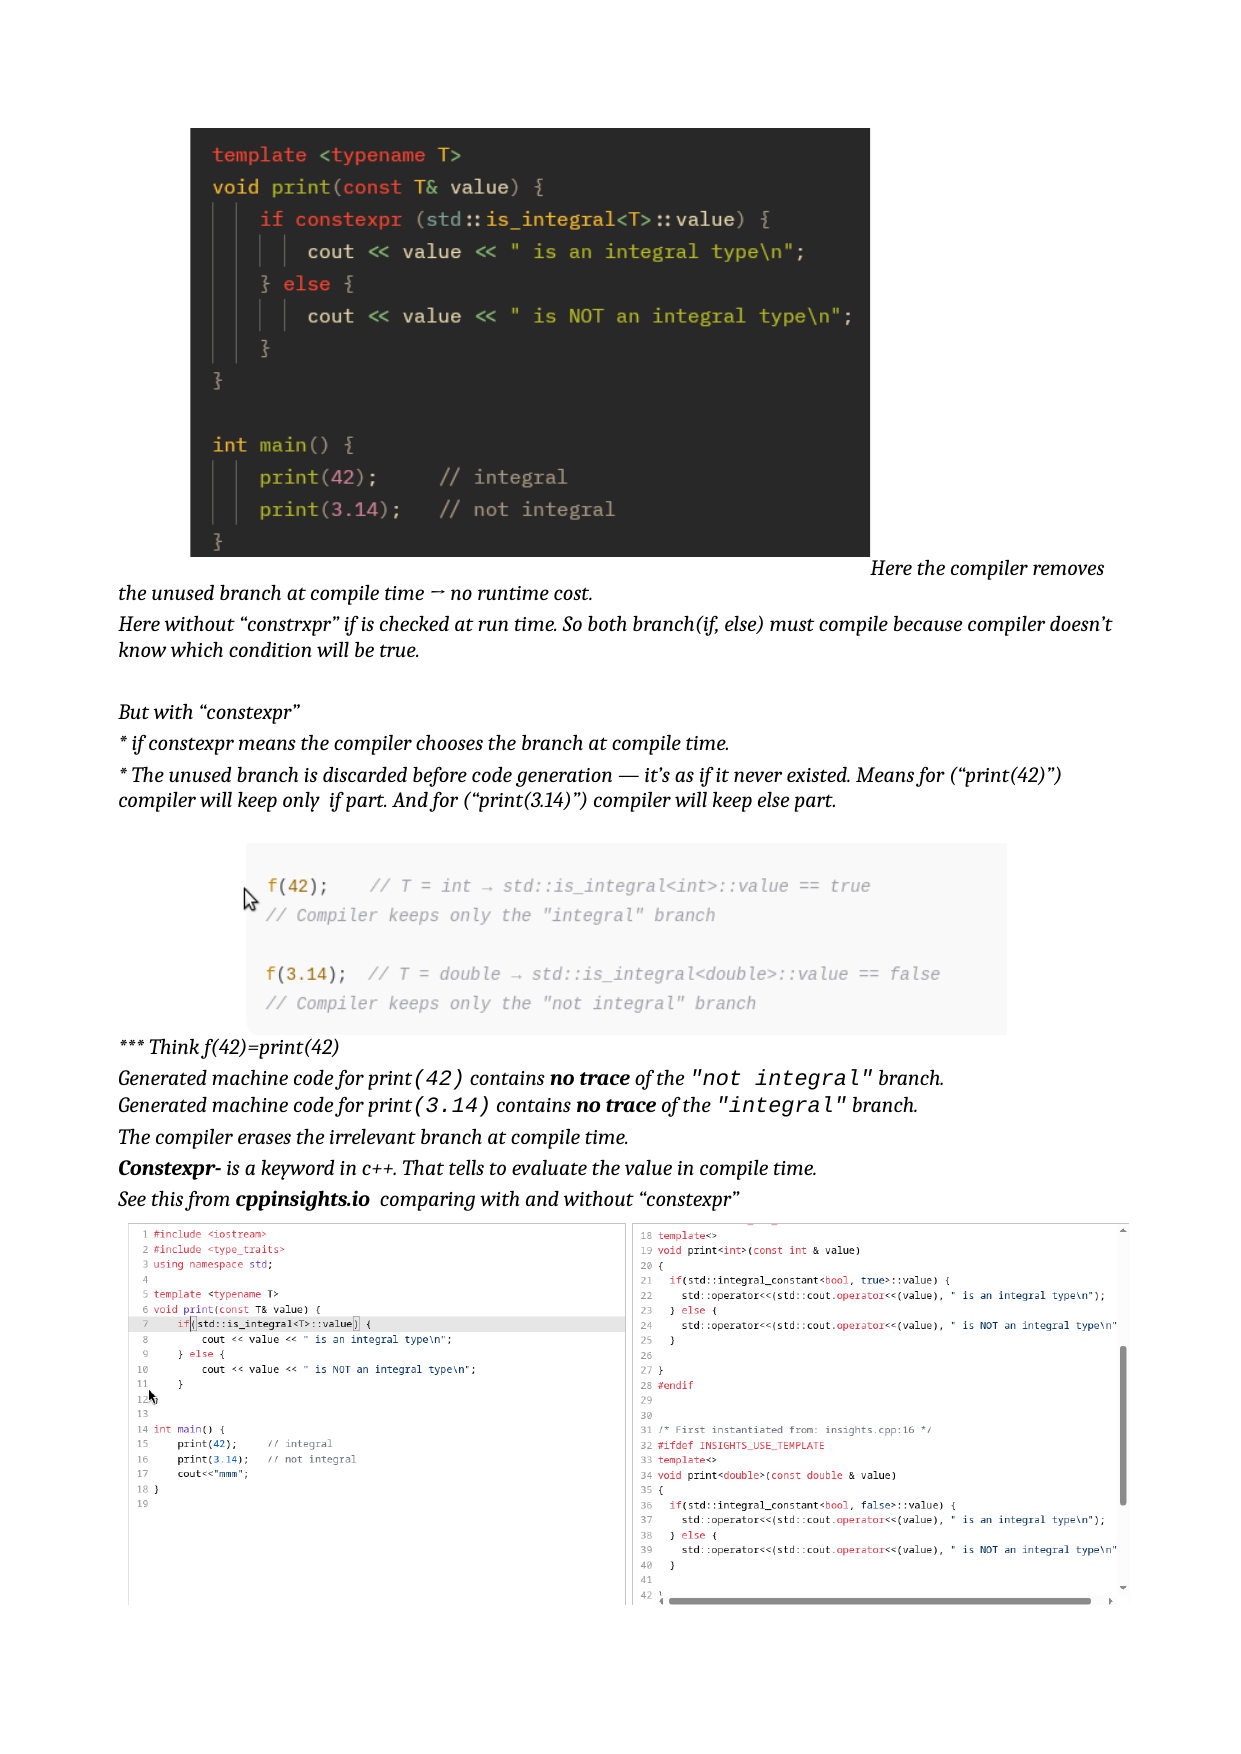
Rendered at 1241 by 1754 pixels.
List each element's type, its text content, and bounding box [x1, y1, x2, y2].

text Here without “constrxpr” if is checked at run time. So both branch(if, else) must compile because compiler doesn’t know which condition will be true. [118, 612, 1122, 662]
text *** Think f(42)=print(42) [118, 850, 1122, 1060]
text * The unused branch is discarded before code generation — it’s as if it never existed. Means for (“print(42)”) compiler will keep only if part. And for (“print(3.14)”) compiler will keep else part. [118, 762, 1122, 813]
text Constexpr- is a keyword in c++. That tells to evaluate the value in compile time. [118, 1156, 1122, 1181]
picture [190, 128, 871, 557]
text But with “constexpr” [118, 700, 1122, 725]
text See this from cppinsights.io comparing with and without “constexpr” [118, 1187, 1122, 1212]
picture [233, 843, 1007, 1035]
text Generated machine code for print(42) contains no trace of the "not integral" branch. Generated machine code for print(3.14) contains no trace of the "integral" branch. [118, 1066, 1122, 1119]
text The compiler erases the irrelevant branch at compile time. [118, 1125, 1122, 1150]
picture [125, 1222, 1130, 1605]
text Here the compiler removes the unused branch at compile time → no runtime cost. [118, 556, 1122, 606]
text * if constexpr means the compiler chooses the branch at compile time. [118, 731, 1122, 756]
